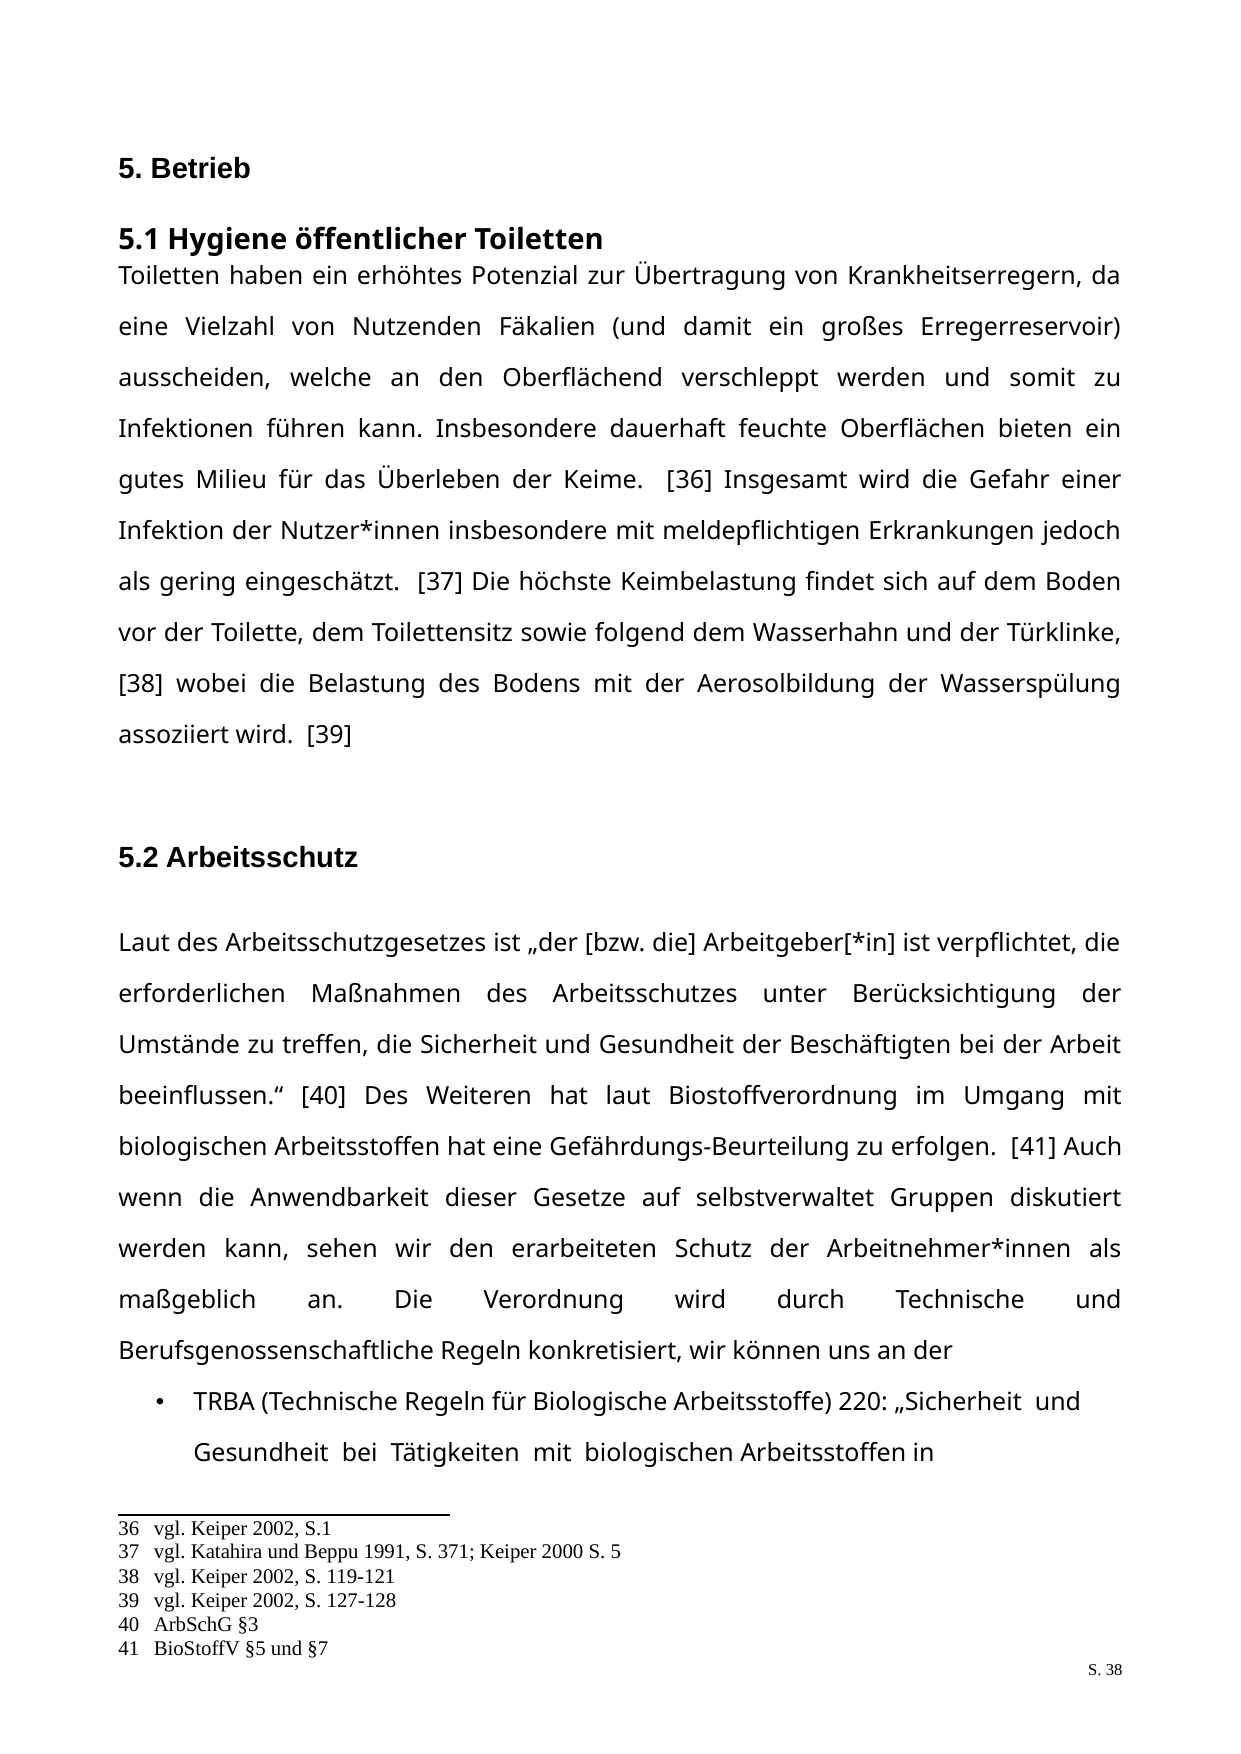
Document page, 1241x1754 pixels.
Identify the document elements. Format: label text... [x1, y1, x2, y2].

text Laut des Arbeitsschutzgesetzes ist „der [bzw. die] Arbeitgeber[*in] ist verpflichtet, die erforderlichen Maßnahmen des Arbeitsschutzes unter Berücksichtigung der Umstände zu treffen, die Sicherheit und Gesundheit der Beschäftigten bei der Arbeit beeinflussen.“ [] Des Weiteren hat laut Biostoffverordnung im Umgang mit biologischen Arbeitsstoffen hat eine Gefährdungs-Beurteilung zu erfolgen. [] Auch wenn die Anwendbarkeit dieser Gesetze auf selbstverwaltet Gruppen diskutiert werden kann, sehen wir den erarbeiteten Schutz der Arbeitnehmer*innen als maßgeblich an. Die Verordnung wird durch Technische und Berufsgenossenschaftliche Regeln konkretisiert, wir können uns an der [118, 924, 1122, 1367]
text vgl. Keiper 2002, S. 119-121 [118, 1563, 1122, 1588]
text vgl. Katahira und Beppu 1991, S. 371; Keiper 2000 S. 5 [118, 1539, 1122, 1563]
subtitle 5. Betrieb [118, 151, 1122, 184]
subtitle 5.2 Arbeitsschutz [118, 840, 1122, 873]
text BioStoffV §5 und §7 [118, 1636, 1122, 1660]
list TRBA (Technische Regeln für Biologische Arbeitsstoffe) 220: „Sicherheit und Gesundheit bei Tätigkeiten mit biologischen Arbeitsstoffen in [156, 1384, 1122, 1469]
text vgl. Keiper 2002, S. 127-128 [118, 1588, 1122, 1612]
text Toiletten haben ein erhöhtes Potenzial zur Übertragung von Krankheitserregern, da eine Vielzahl von Nutzenden Fäkalien (und damit ein großes Erregerreservoir) ausscheiden, welche an den Oberflächend verschleppt werden und somit zu Infektionen führen kann. Insbesondere dauerhaft feuchte Oberflächen bieten ein gutes Milieu für das Überleben der Keime. [] Insgesamt wird die Gefahr einer Infektion der Nutzer*innen insbesondere mit meldepflichtigen Erkrankungen jedoch als gering eingeschätzt. [] Die höchste Keimbelastung findet sich auf dem Boden vor der Toilette, dem Toilettensitz sowie folgend dem Wasserhahn und der Türklinke, [] wobei die Belastung des Bodens mit der Aerosolbildung der Wasserspülung assoziiert wird. [] [118, 258, 1122, 751]
text vgl. Keiper 2002, S.1 [118, 1515, 1122, 1539]
text ArbSchG §3 [118, 1612, 1122, 1636]
subtitle 5.1 Hygiene öffentlicher Toiletten [118, 218, 1122, 258]
